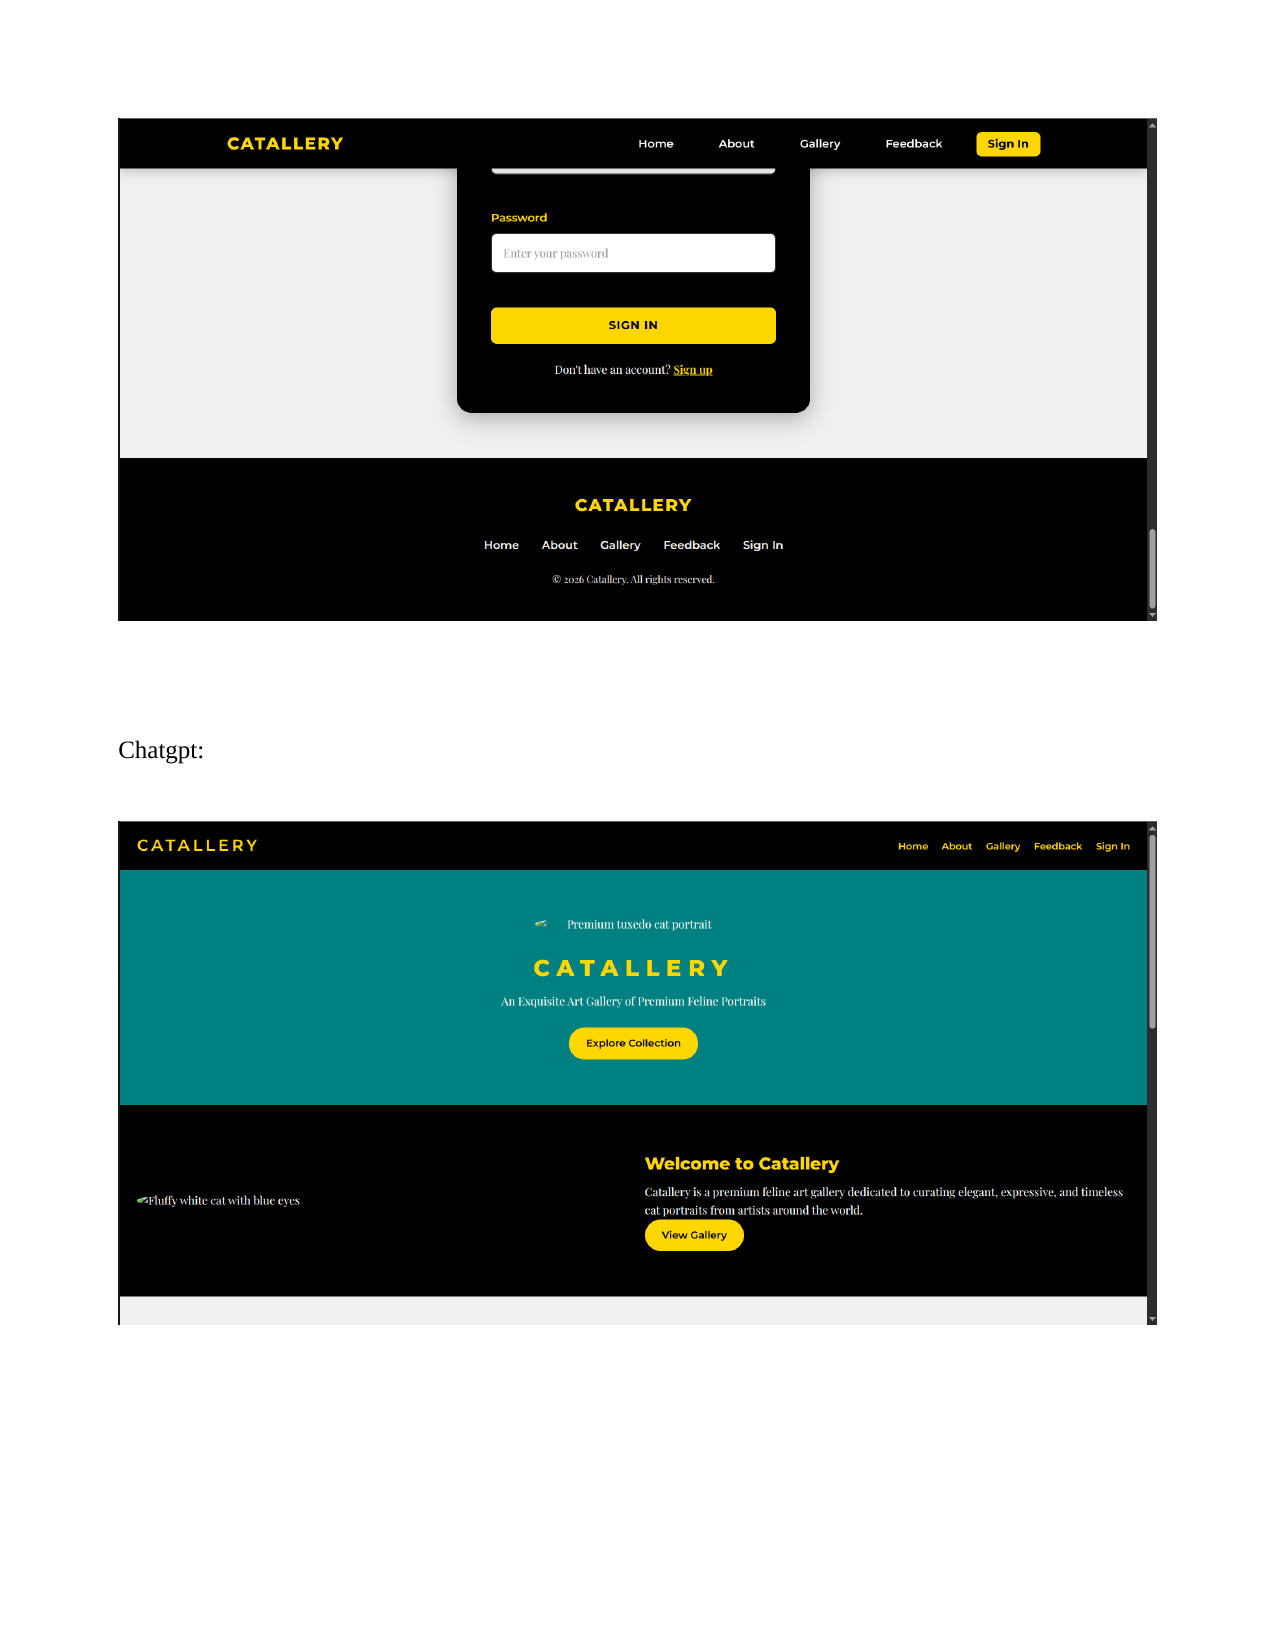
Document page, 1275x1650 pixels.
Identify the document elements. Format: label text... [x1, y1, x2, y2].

picture [118, 118, 1157, 621]
text Chatgpt: [118, 736, 1157, 764]
picture [118, 821, 1157, 1325]
